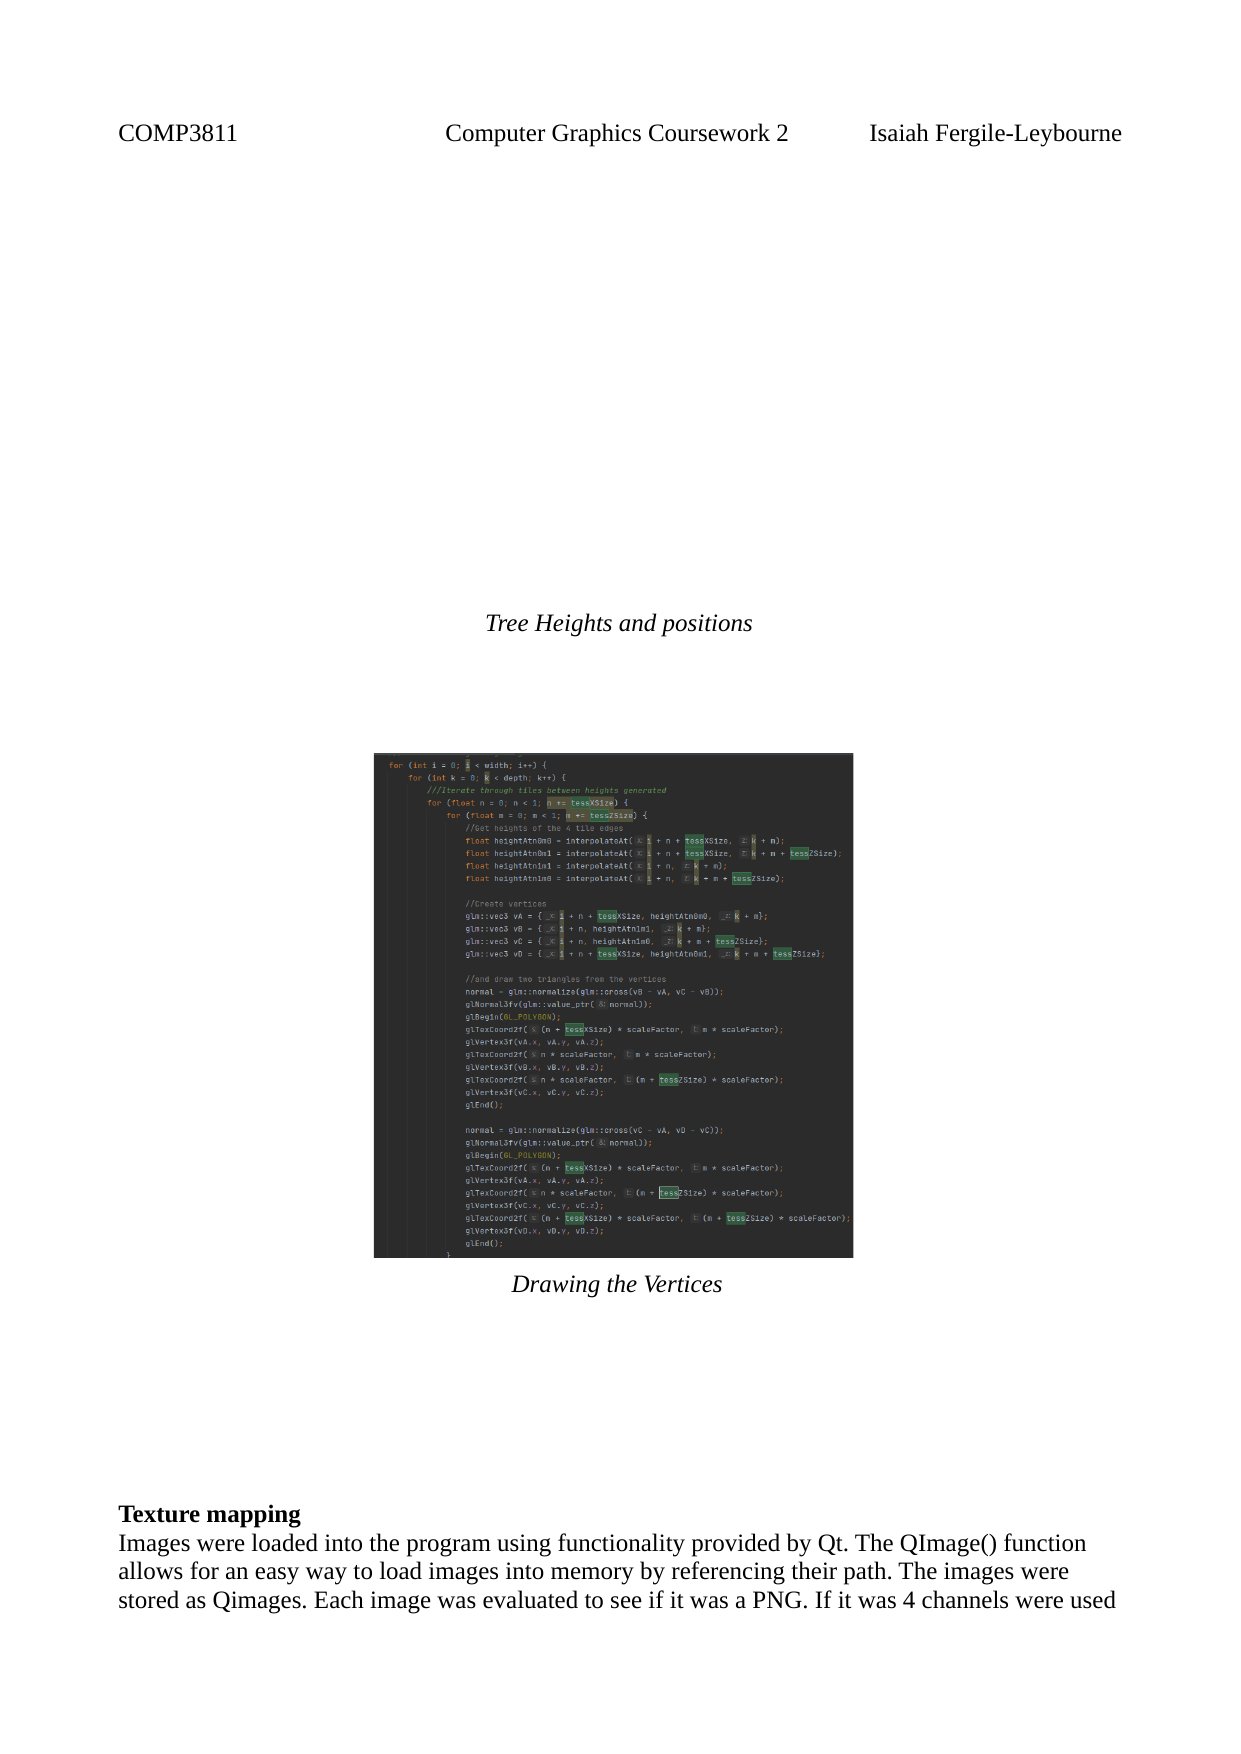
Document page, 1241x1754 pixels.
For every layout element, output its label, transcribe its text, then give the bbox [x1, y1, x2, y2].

text Texture mapping [118, 1499, 1122, 1528]
text Drawing the Vertices [118, 1269, 1122, 1298]
text Tree Heights and positions [118, 608, 1122, 636]
text Images were loaded into the program using functionality provided by Qt. The QImage() function allows for an easy way to load images into memory by referencing their path. The images were stored as Qimages. Each image was evaluated to see if it was a PNG. If it was 4 channels were used [118, 1528, 1122, 1614]
picture [373, 753, 515, 1258]
